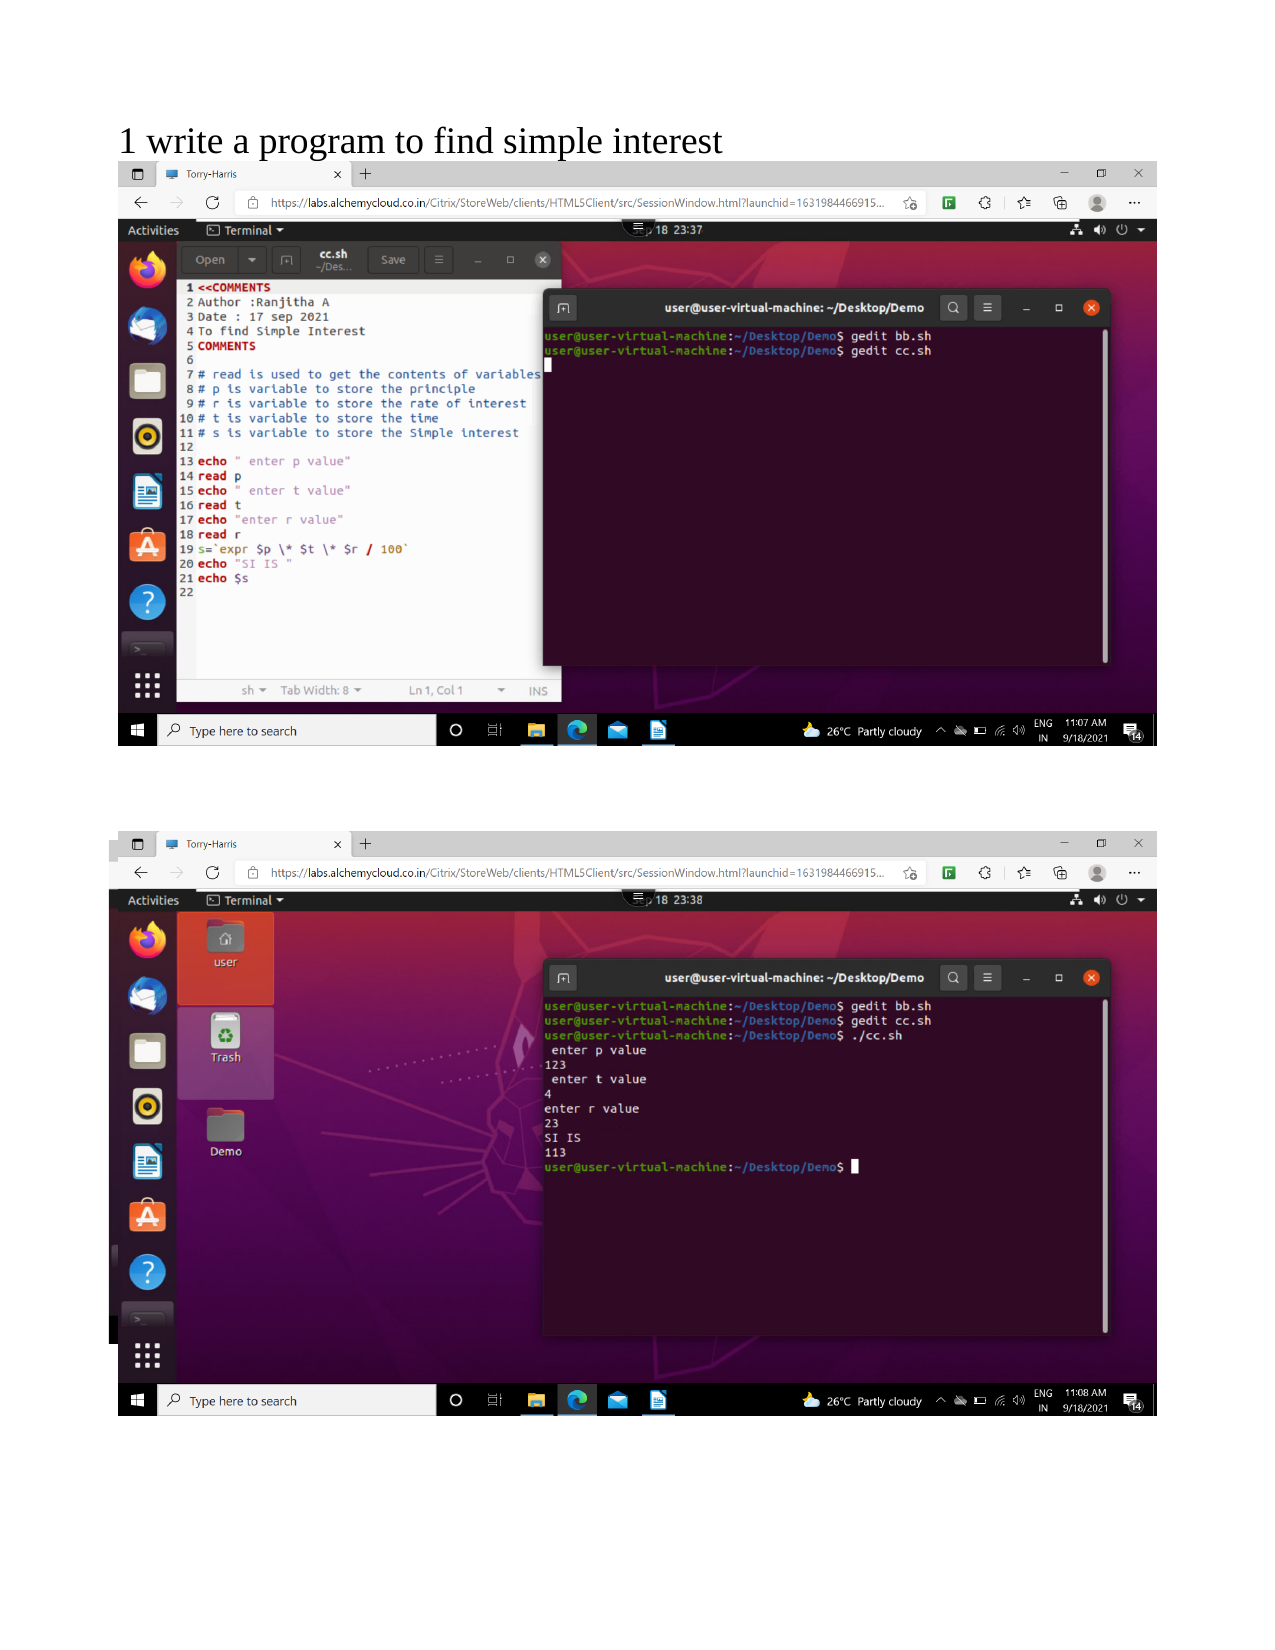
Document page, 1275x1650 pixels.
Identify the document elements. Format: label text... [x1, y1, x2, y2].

picture [118, 161, 1157, 746]
picture [108, 831, 1157, 1416]
text 1 write a program to find simple interest [118, 118, 1157, 161]
